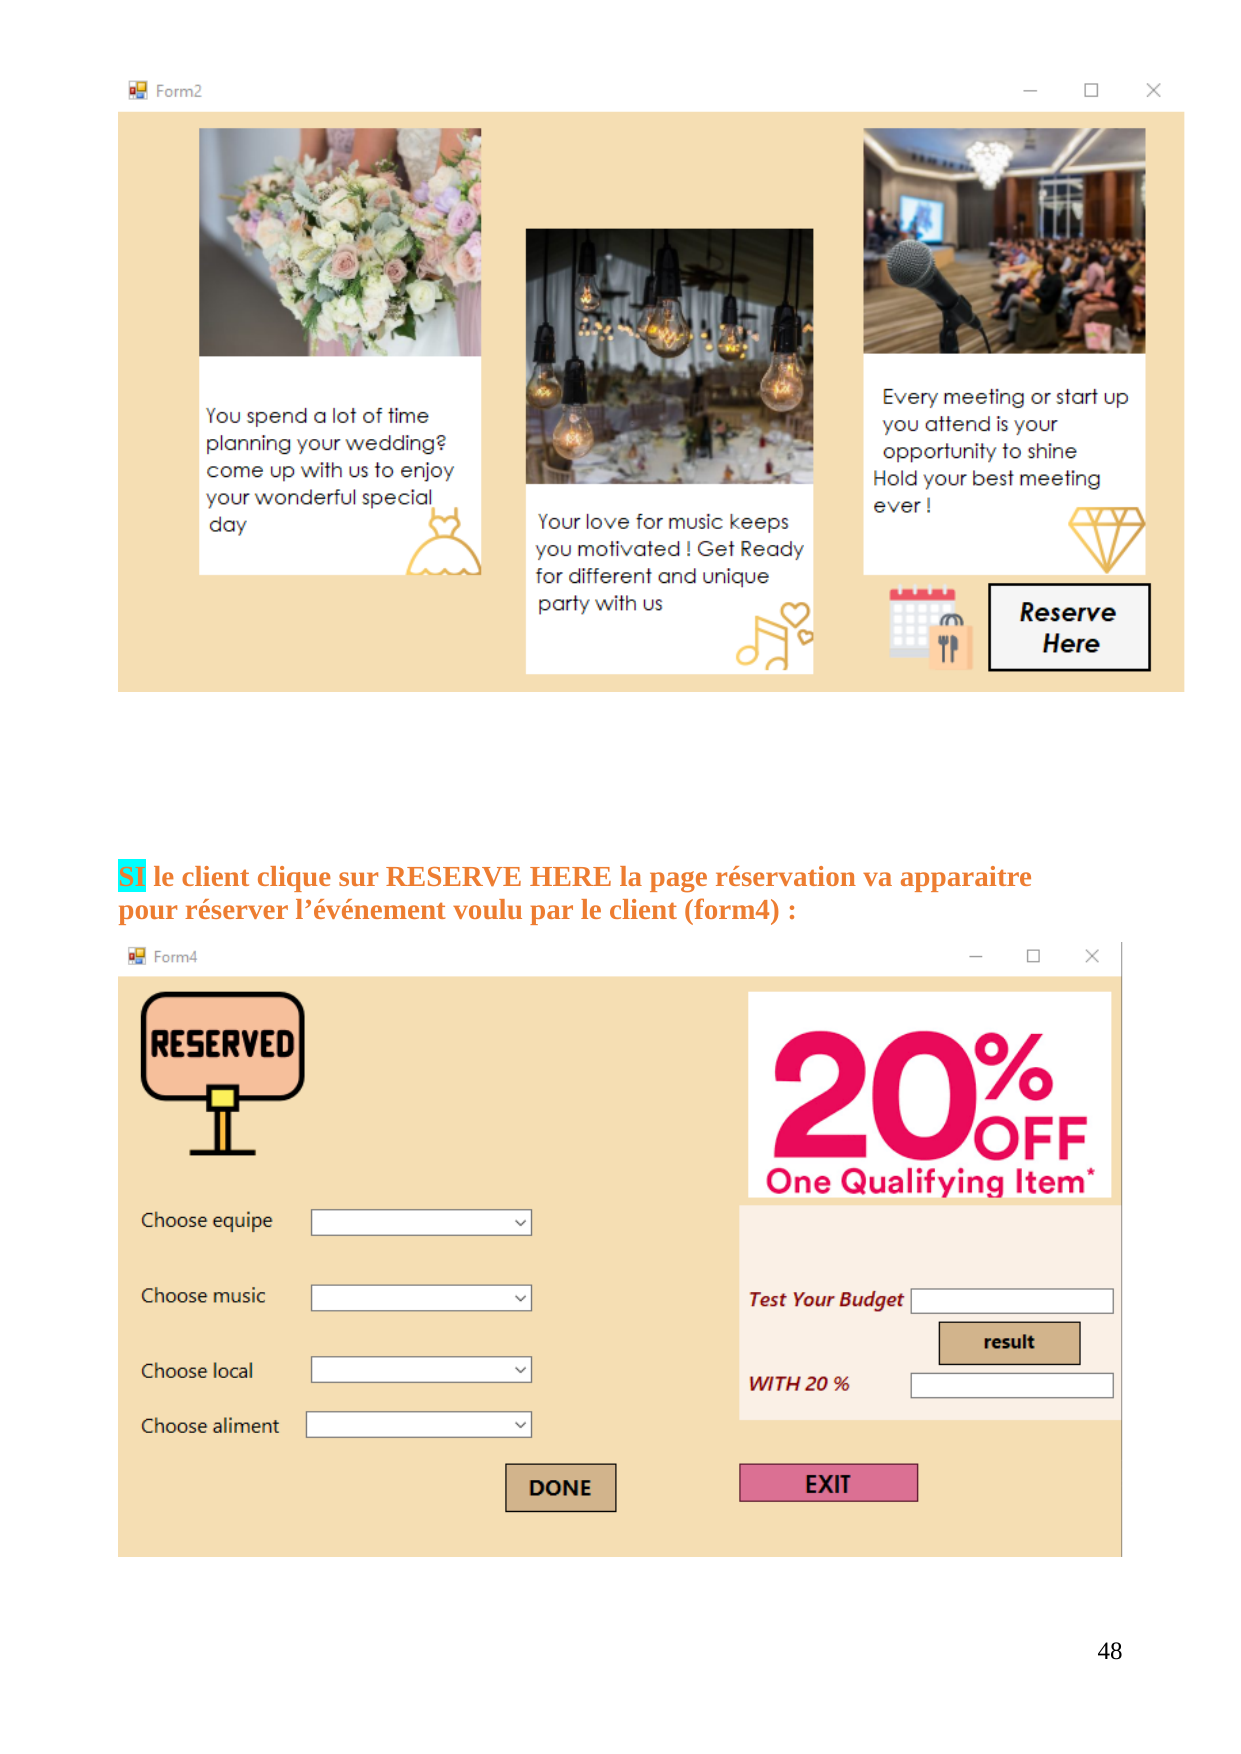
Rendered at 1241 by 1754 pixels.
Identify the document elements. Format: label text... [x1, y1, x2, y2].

picture [118, 942, 1123, 1557]
picture [118, 75, 1185, 692]
list SI le client clique sur RESERVE HERE la page réservation va apparaitre pour réserver l’événement voulu par le client (form4) : [118, 859, 1078, 926]
